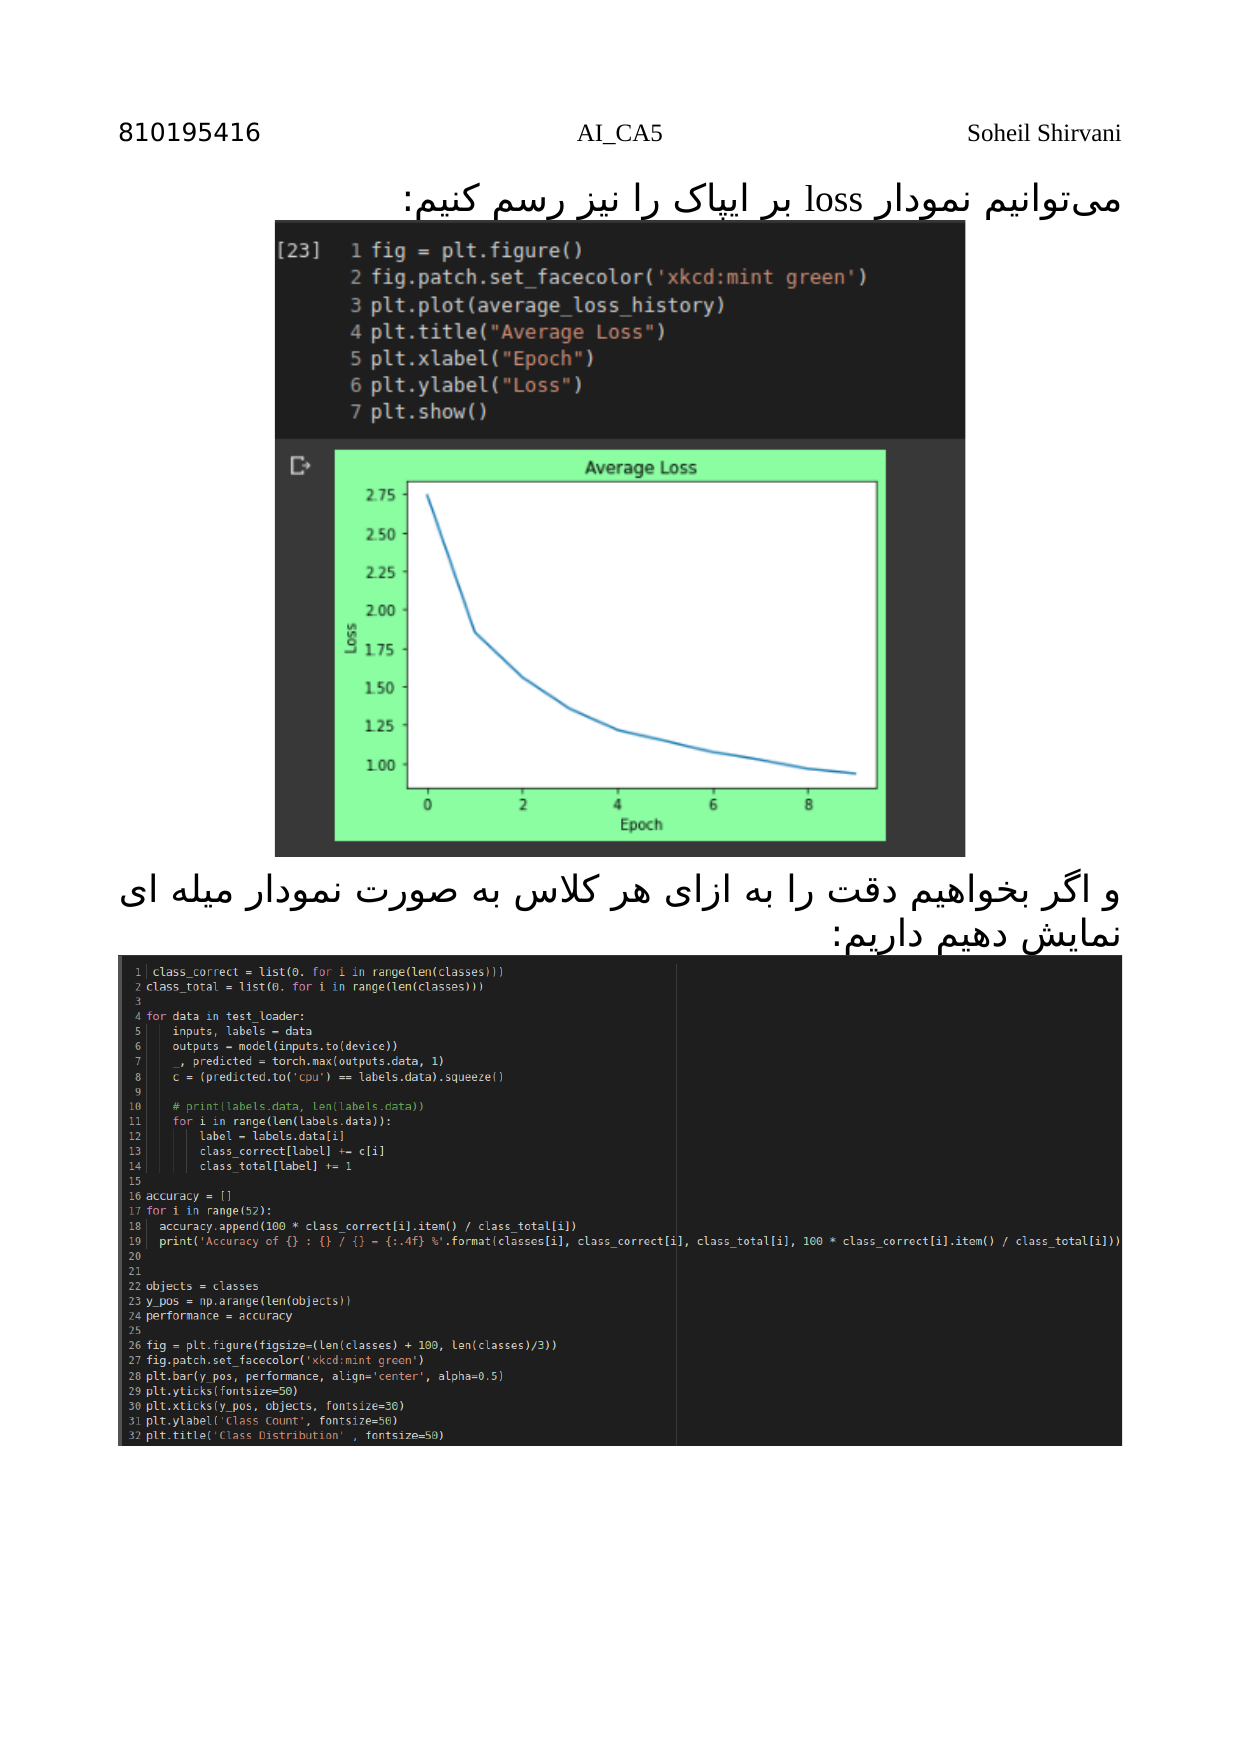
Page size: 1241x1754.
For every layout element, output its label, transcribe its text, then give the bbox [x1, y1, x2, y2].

text می‌توانیم نمودار loss بر ایپاک را نیز رسم کنیم: [118, 177, 1122, 221]
picture [274, 220, 966, 857]
picture [118, 955, 1123, 1446]
text و اگر بخواهیم دقت را به ازای هر کلاس به صورت نمودار میله ای نمایش دهیم داریم: [118, 868, 1122, 955]
